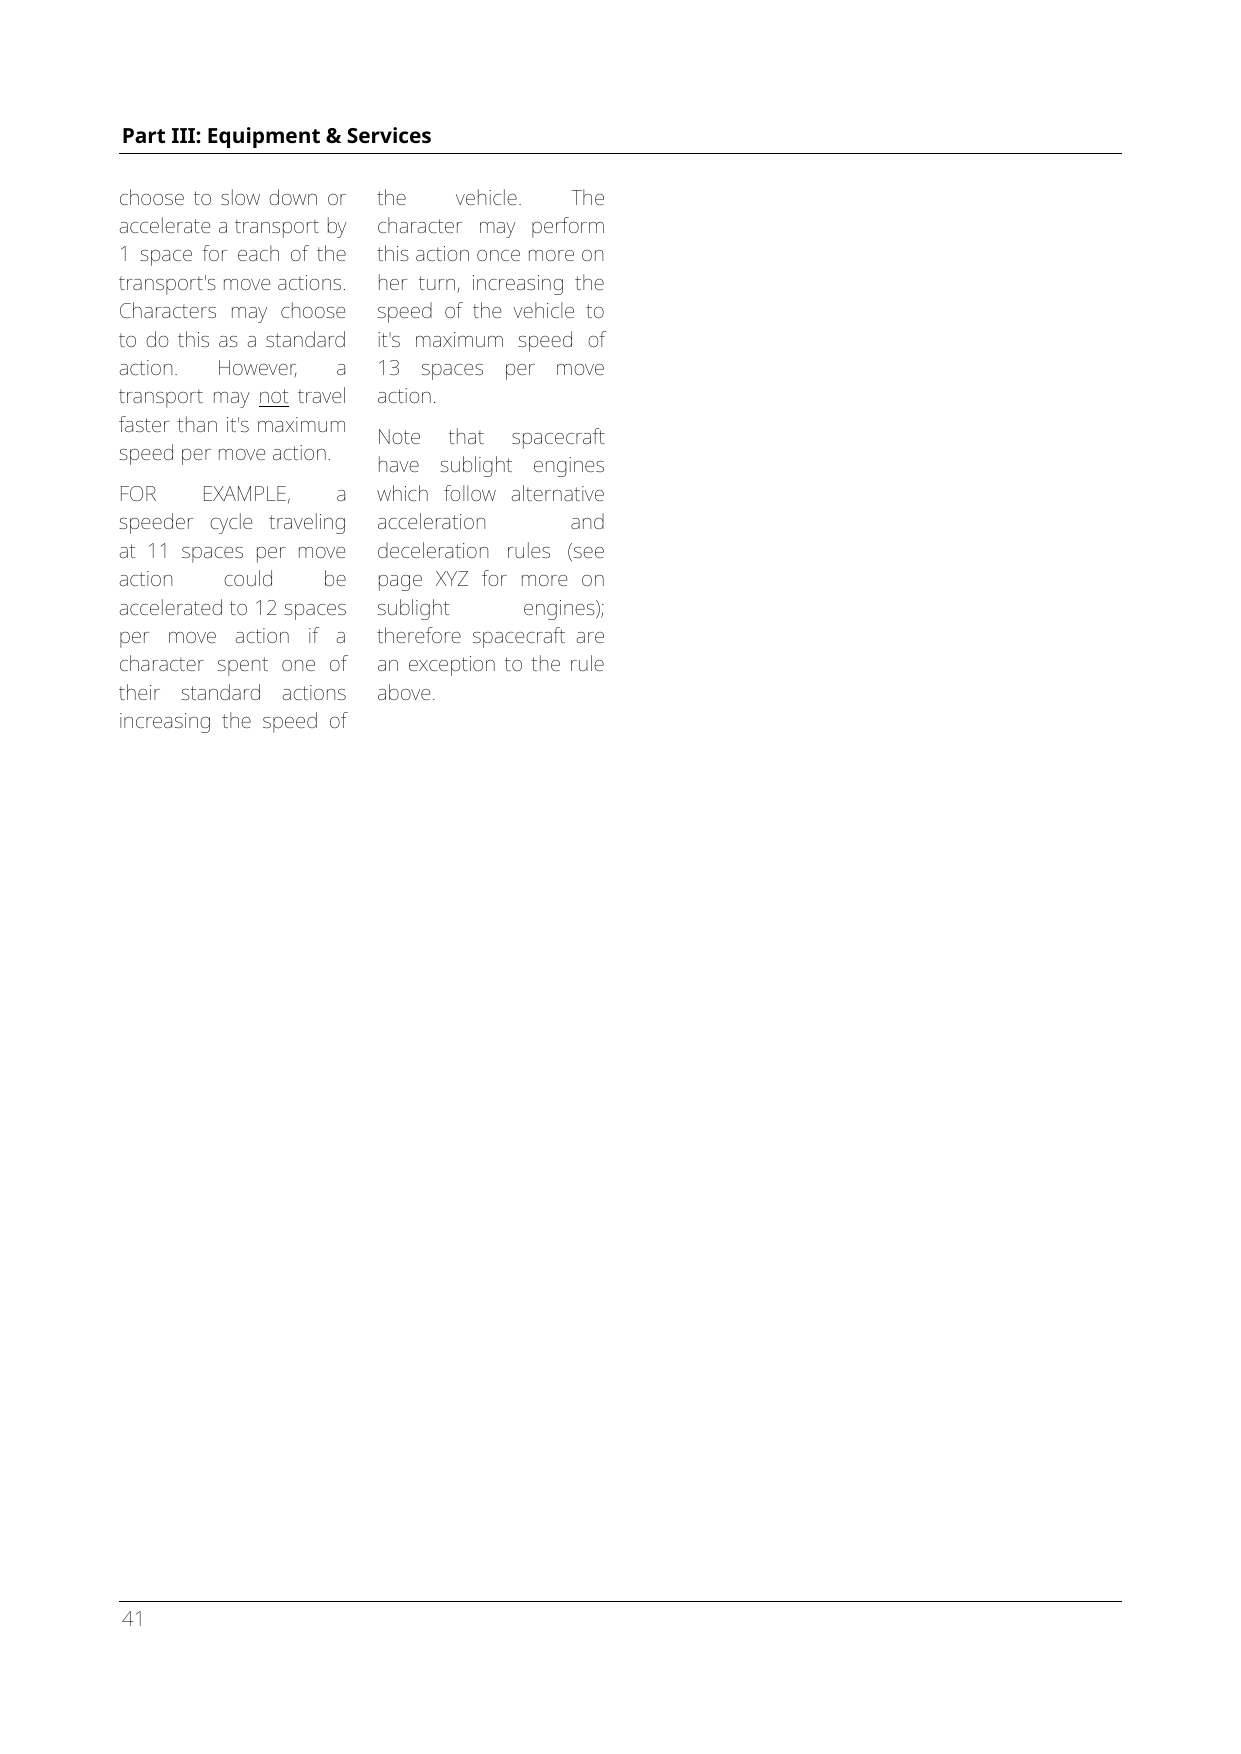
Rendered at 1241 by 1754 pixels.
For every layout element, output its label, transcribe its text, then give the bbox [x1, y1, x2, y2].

text Note that spacecraft have sublight engines which follow alternative acceleration and deceleration rules (see page XYZ for more on sublight engines); therefore spacecraft are an exception to the rule above. [377, 422, 605, 706]
text FOR EXAMPLE, a speeder cycle traveling at 11 spaces per move action could be accelerated to 12 spaces per move action if a character spent one of their standard actions increasing the speed of [118, 479, 347, 735]
text the vehicle. The character may perform this action once more on her turn, increasing the speed of the vehicle to it's maximum speed of 13 spaces per move action. [377, 183, 605, 410]
text choose to slow down or accelerate a transport by 1 space for each of the transport's move actions. Characters may choose to do this as a standard action. However, a transport may not travel faster than it's maximum speed per move action. [118, 183, 347, 467]
